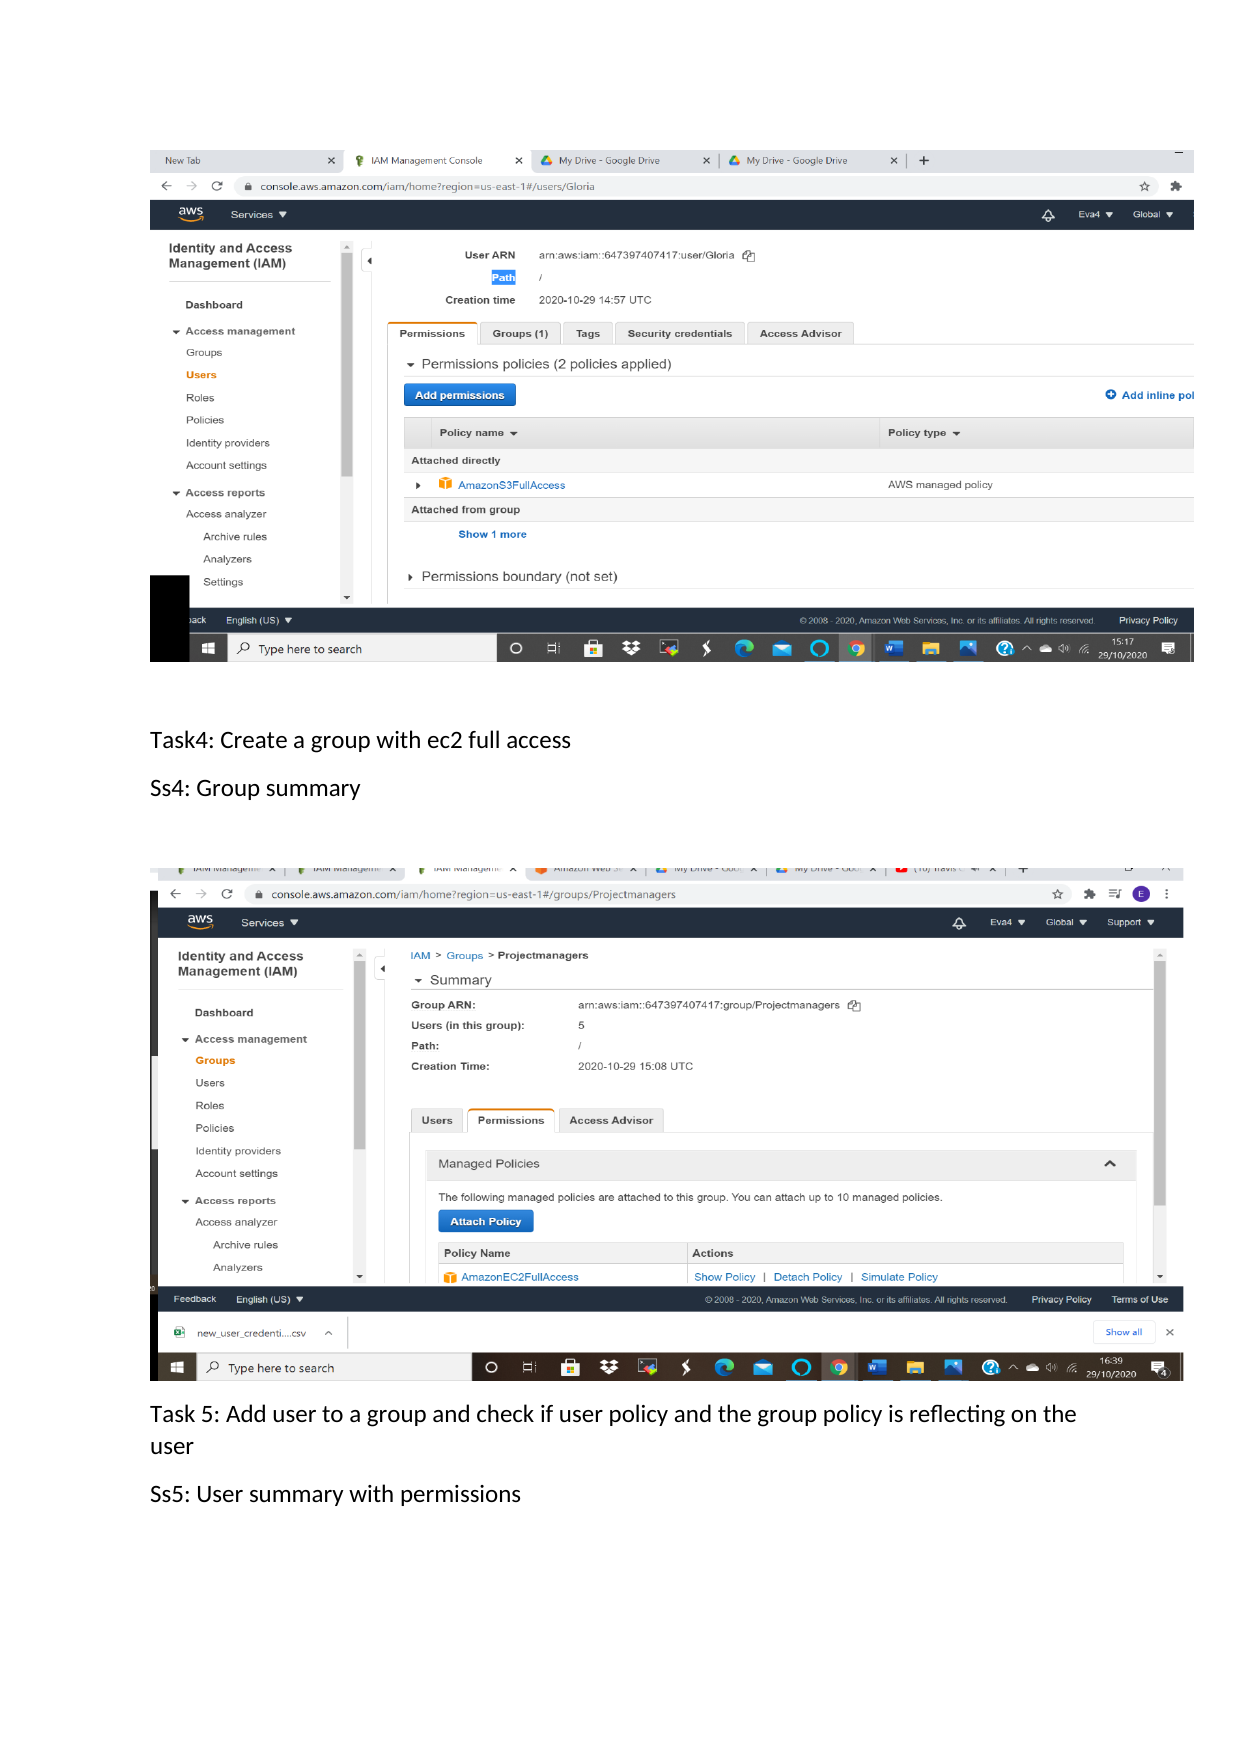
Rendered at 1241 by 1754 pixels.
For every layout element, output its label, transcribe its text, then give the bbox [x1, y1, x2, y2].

text Ss5: User summary with permissions [150, 1478, 1090, 1508]
text Ss4: Group summary [150, 773, 1090, 803]
text Task 5: Add user to a group and check if user policy and the group policy is reflecting on the user [150, 1398, 1090, 1460]
text Task4: Create a group with ec2 full access [150, 724, 1090, 755]
